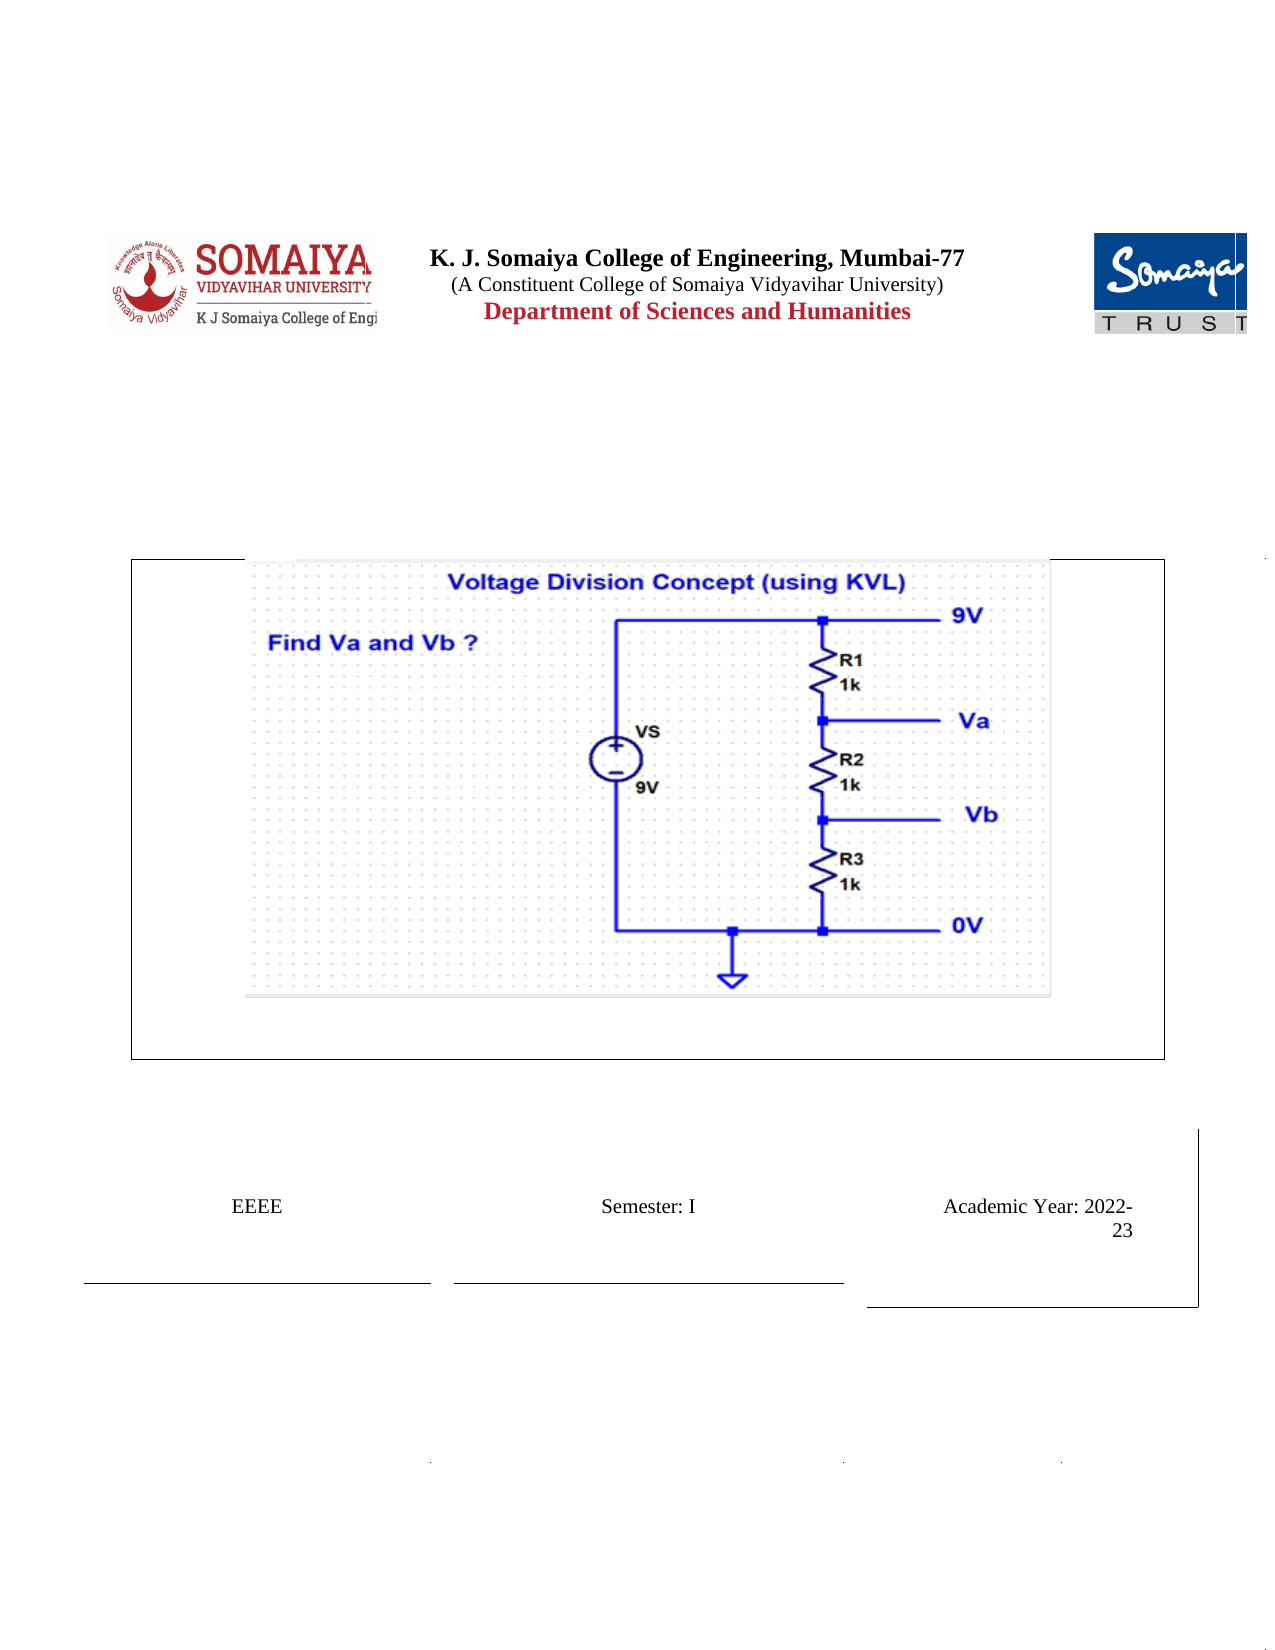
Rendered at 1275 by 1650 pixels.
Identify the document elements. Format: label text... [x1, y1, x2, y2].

table_cell Task 1: Voltage division Concept and its verification on breadboard Task 2: Current division Concept Task 3: Turn on an LED and measure its turn-on voltage Task 4: Battery Level Indicator Circuit [132, 560, 1164, 1059]
